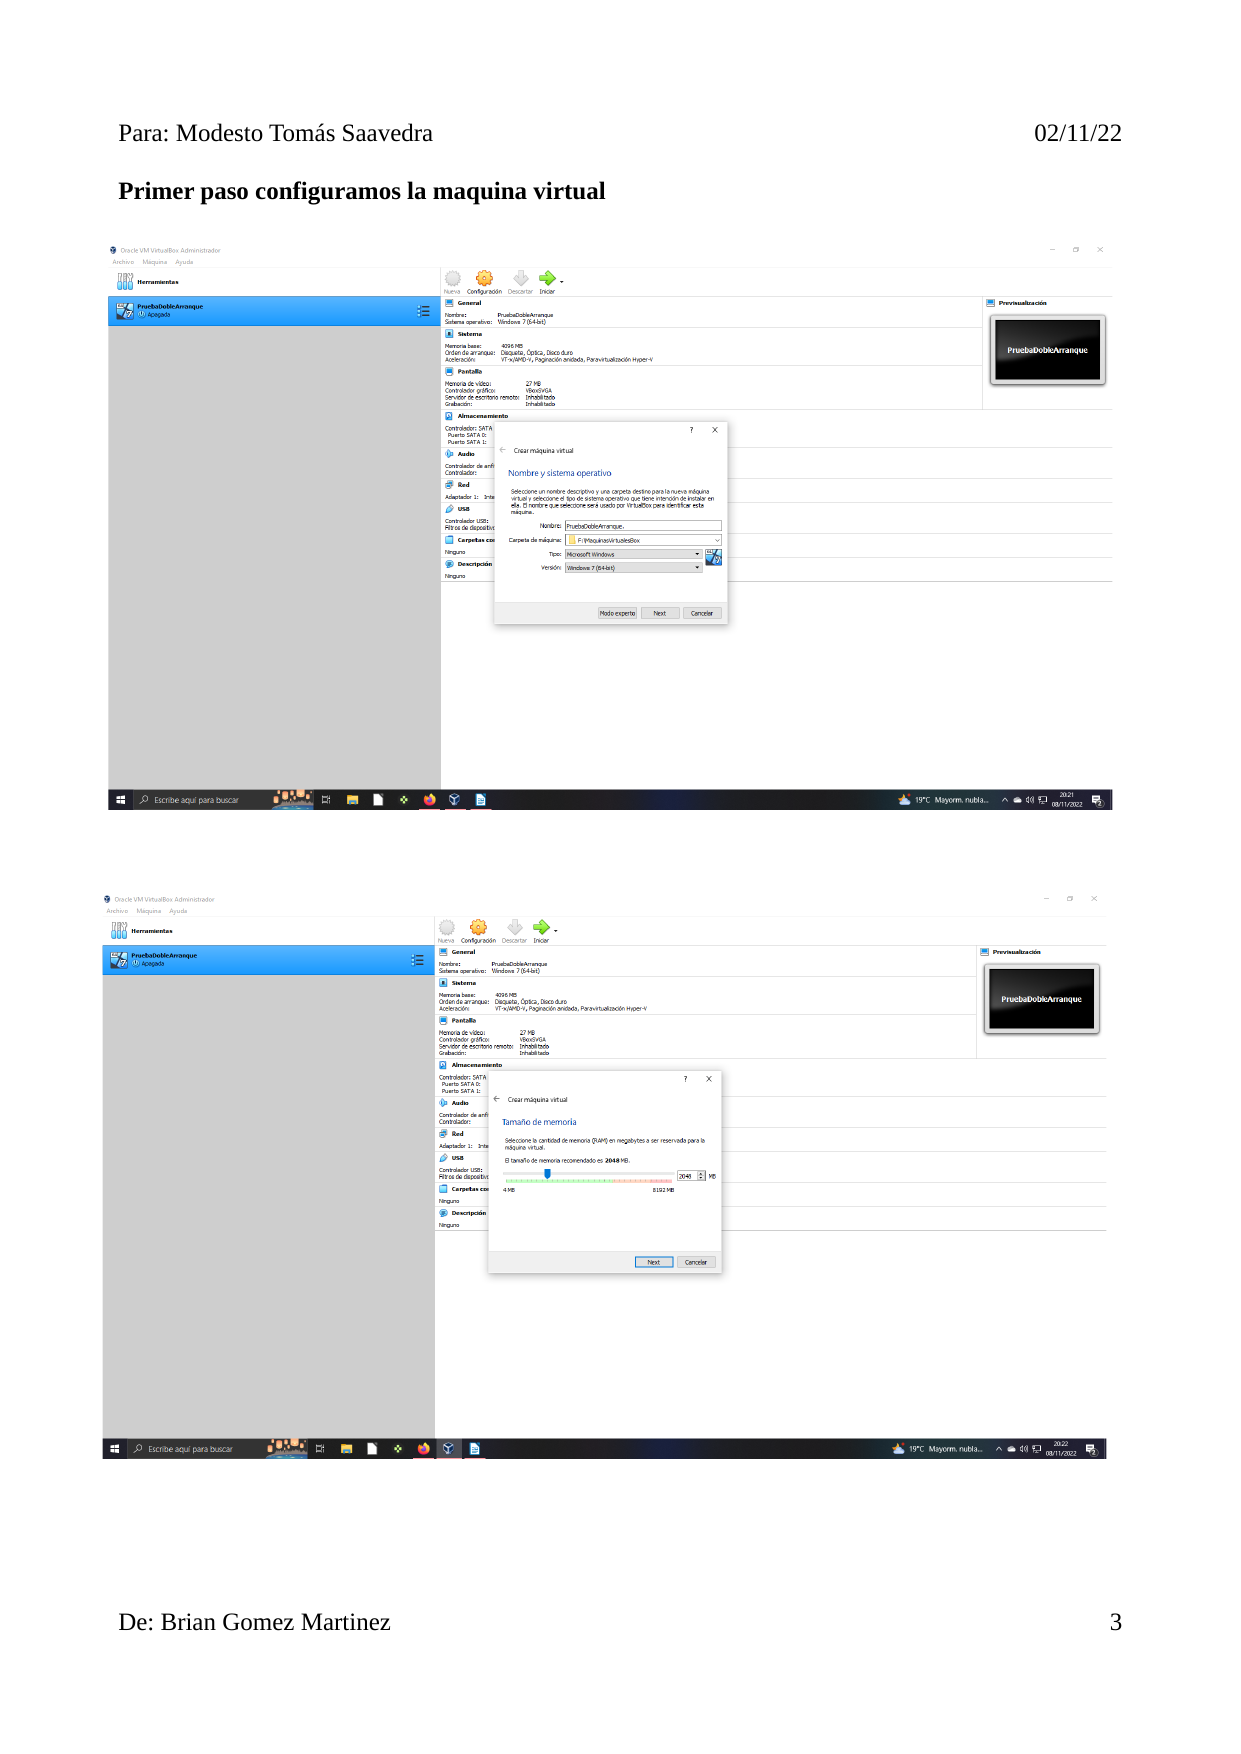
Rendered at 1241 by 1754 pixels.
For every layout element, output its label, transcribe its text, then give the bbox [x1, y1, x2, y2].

text Primer paso configuramos la maquina virtual [118, 176, 1122, 205]
picture [108, 245, 1113, 810]
picture [102, 893, 1107, 1459]
